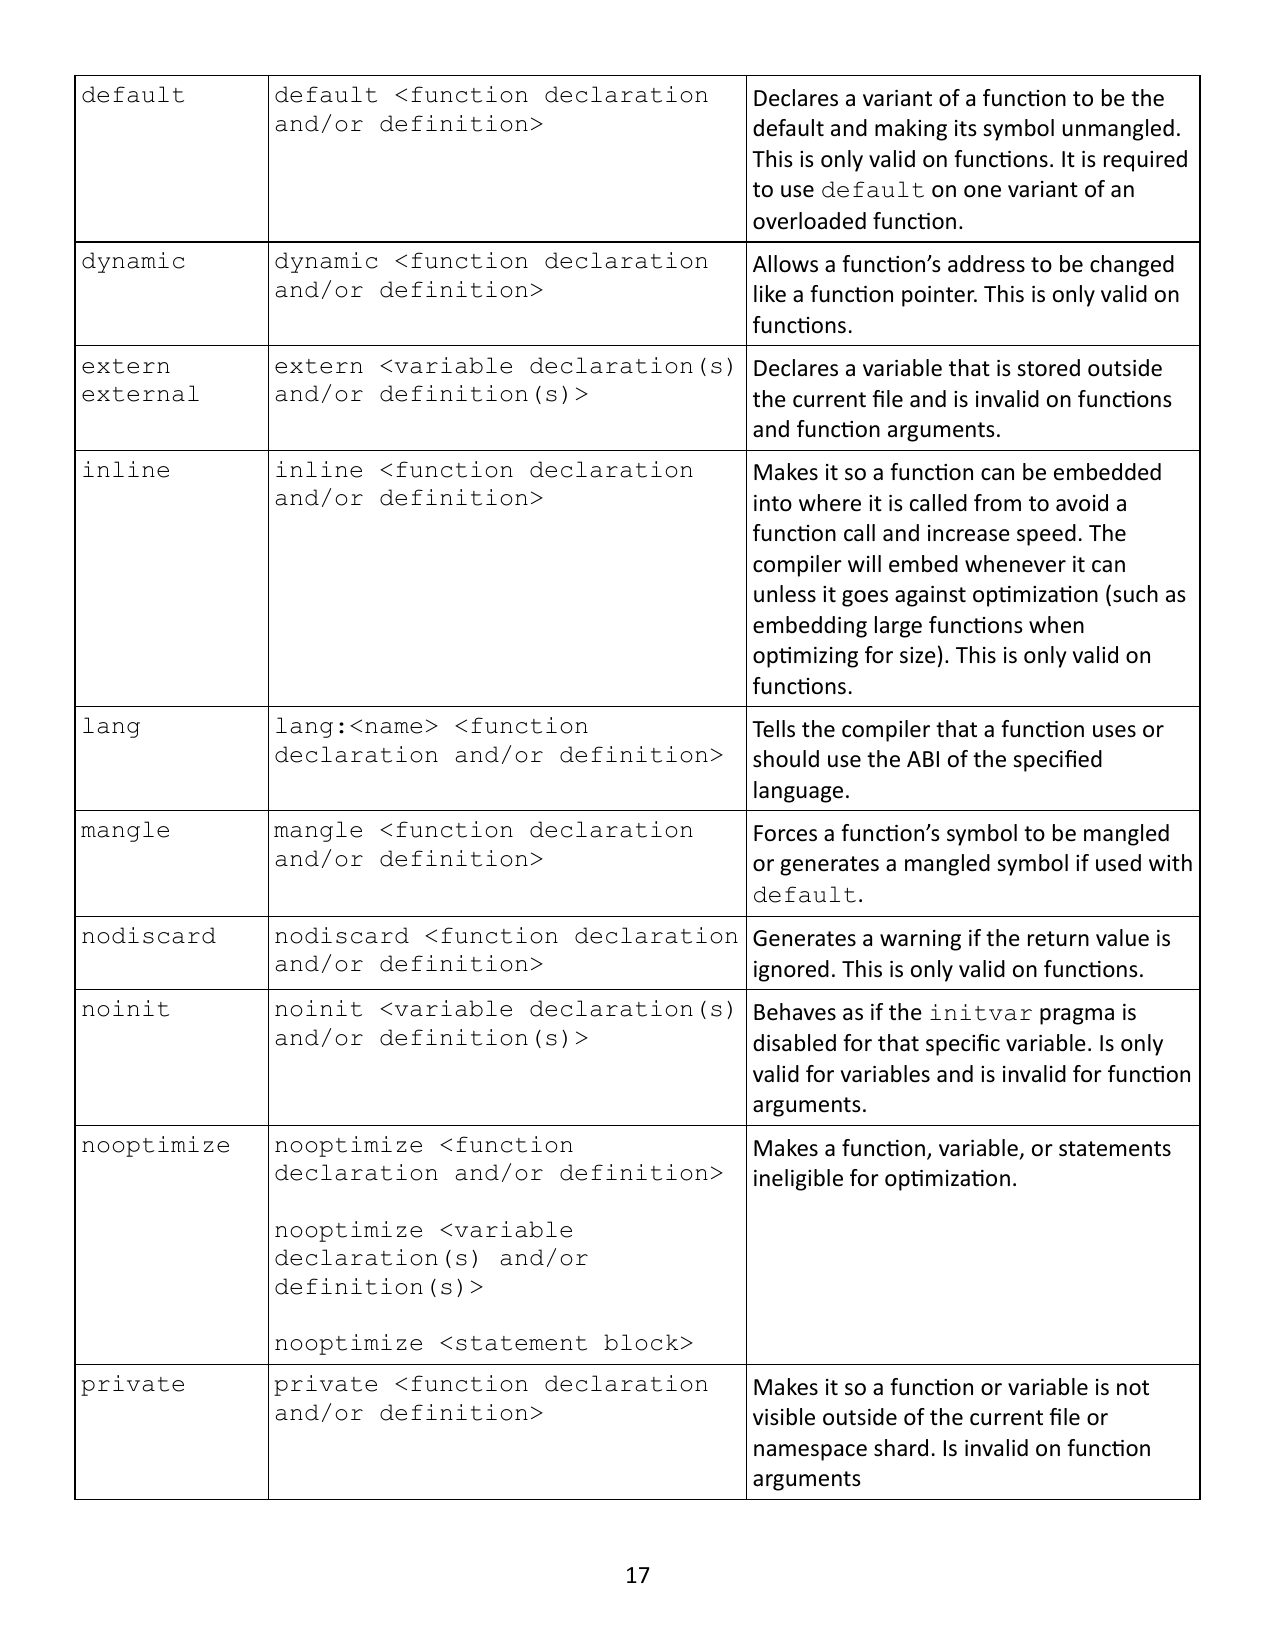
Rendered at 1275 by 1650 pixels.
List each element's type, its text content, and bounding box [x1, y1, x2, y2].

table_cell dynamic [76, 243, 268, 345]
table_cell mangle [76, 811, 268, 916]
table_cell default [76, 76, 268, 241]
table_cell inline [76, 451, 268, 706]
table_cell nooptimize [76, 1126, 268, 1364]
table_cell Behaves as if the initvar pragma is disabled for that specific variable. Is only valid for variables and is invalid for function arguments. [747, 990, 1199, 1125]
table_cell lang [76, 707, 268, 810]
table_cell extern <variable declaration(s) and/or definition(s)> [269, 346, 746, 449]
table_cell private <function declaration and/or definition> [269, 1365, 746, 1499]
table_cell default <function declaration and/or definition> [269, 76, 746, 241]
table_cell mangle <function declaration and/or definition> [269, 811, 746, 916]
table_cell Tells the compiler that a function uses or should use the ABI of the specified language. [747, 707, 1199, 810]
table_cell Makes it so a function can be embedded into where it is called from to avoid a function call and increase speed. The compiler will embed whenever it can unless it goes against optimization (such as embedding large functions when optimizing for size). This is only valid on functions. [747, 451, 1199, 706]
table_cell Makes it so a function or variable is not visible outside of the current file or namespace shard. Is invalid on function arguments [747, 1365, 1199, 1499]
table_cell nooptimize <function declaration and/or definition> nooptimize <variable declaration(s) and/or definition(s)> nooptimize <statement block> [269, 1126, 746, 1364]
table_cell dynamic <function declaration and/or definition> [269, 243, 746, 345]
table_cell noinit <variable declaration(s) and/or definition(s)> [269, 990, 746, 1125]
table_cell private [76, 1365, 268, 1499]
table_cell inline <function declaration and/or definition> [269, 451, 746, 706]
table_cell nodiscard <function declaration and/or definition> [269, 917, 746, 989]
table_cell Allows a function’s address to be changed like a function pointer. This is only valid on functions. [747, 243, 1199, 345]
table_cell nodiscard [76, 917, 268, 989]
table_cell lang:<name> <function declaration and/or definition> [269, 707, 746, 810]
table_cell Forces a function’s symbol to be mangled or generates a mangled symbol if used with default. [747, 811, 1199, 916]
table_cell Declares a variant of a function to be the default and making its symbol unmangled. This is only valid on functions. It is required to use default on one variant of an overloaded function. [747, 76, 1199, 241]
table_cell Makes a function, variable, or statements ineligible for optimization. [747, 1126, 1199, 1364]
table_cell Declares a variable that is stored outside the current file and is invalid on functions and function arguments. [747, 346, 1199, 449]
table_cell extern external [76, 346, 268, 449]
table_cell Generates a warning if the return value is ignored. This is only valid on functions. [747, 917, 1199, 989]
table_cell noinit [76, 990, 268, 1125]
